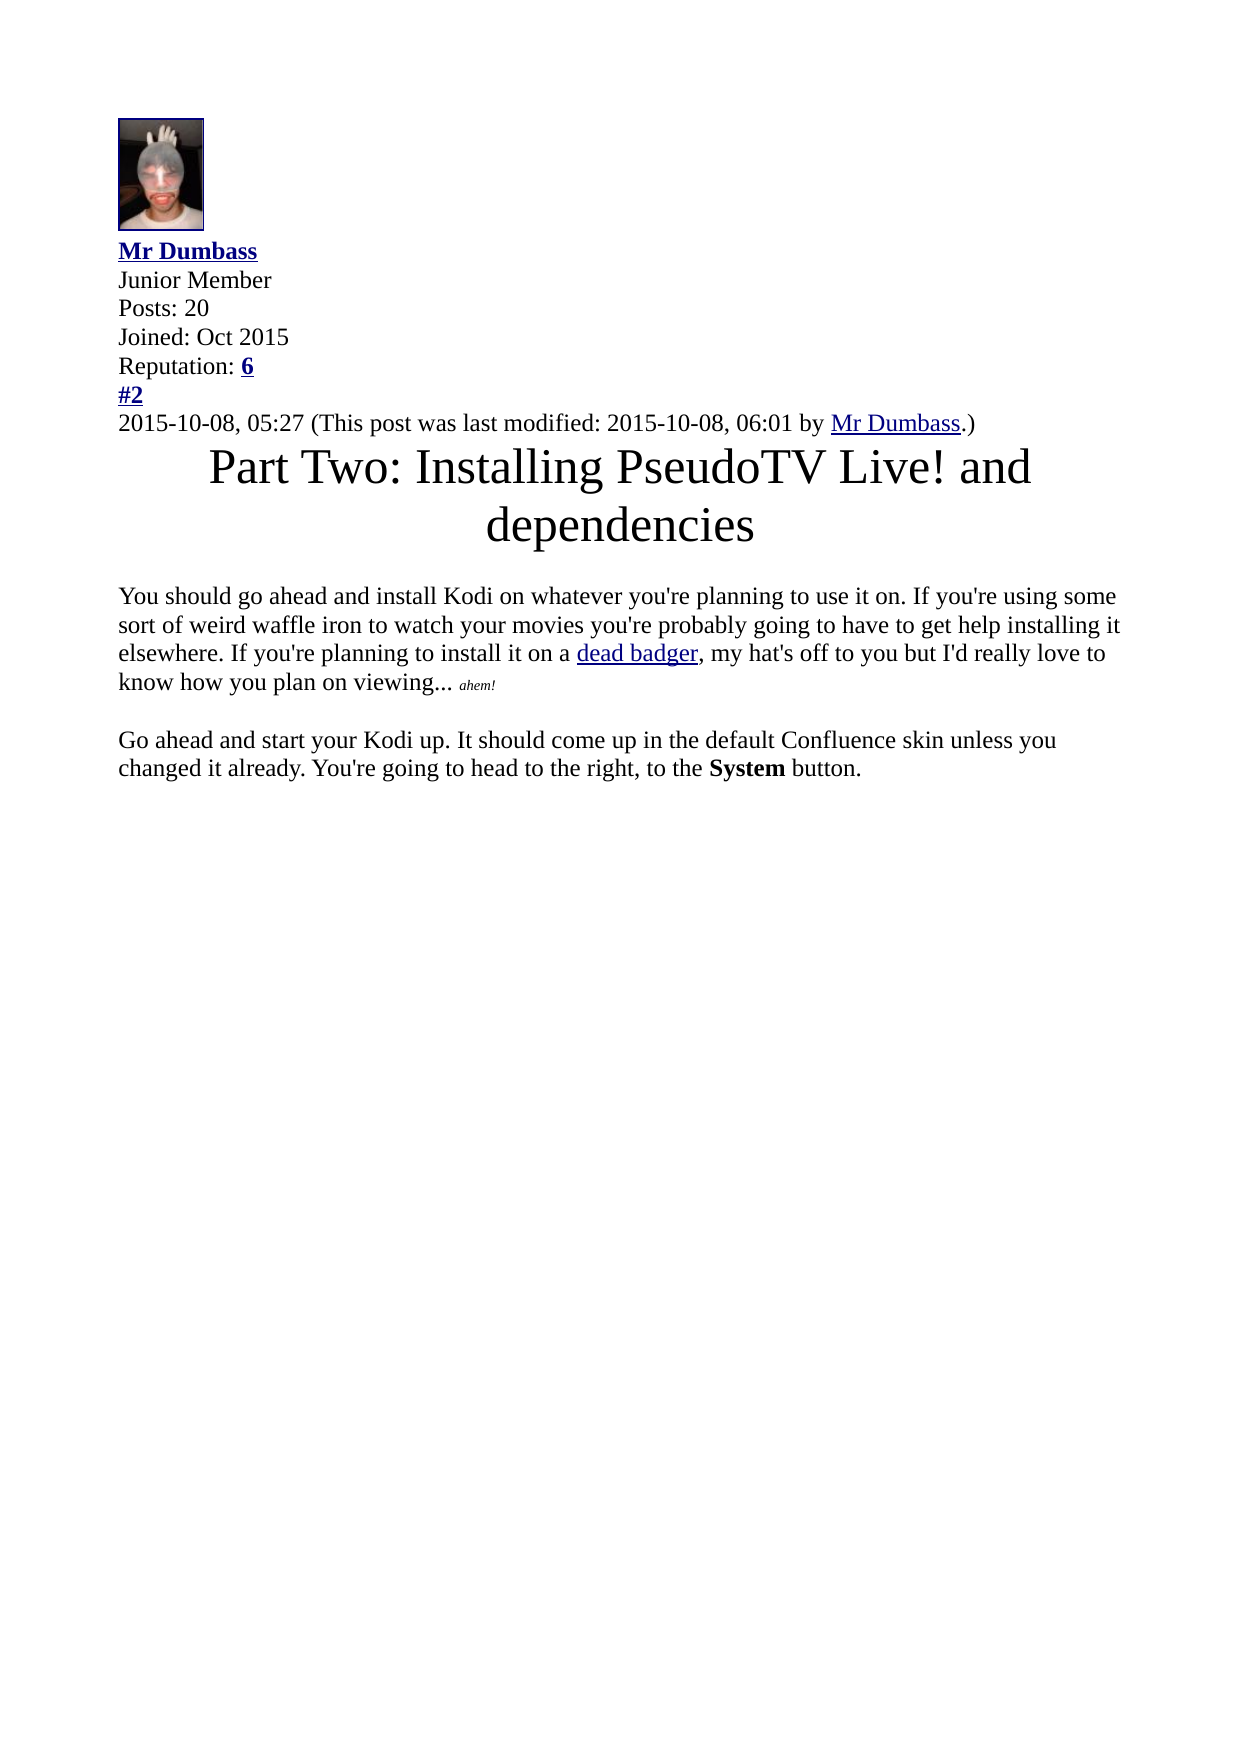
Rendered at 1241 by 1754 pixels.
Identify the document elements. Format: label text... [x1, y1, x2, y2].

text #2 [118, 380, 1122, 408]
text Part Two: Installing PseudoTV Live! and dependencies [118, 437, 1122, 552]
picture [120, 120, 203, 229]
text Mr Dumbass Junior Member [118, 236, 1122, 293]
text Posts: 20 Joined: Oct 2015 Reputation: 6 [118, 293, 1122, 380]
text 2015-10-08, 05:27 (This post was last modified: 2015-10-08, 06:01 by Mr Dumbass.) [118, 408, 1122, 437]
text You should go ahead and install Kodi on whatever you're planning to use it on. If you're using some sort of weird waffle iron to watch your movies you're probably going to have to get help installing it elsewhere. If you're planning to install it on a dead badger, my hat's off to you but I'd really love to know how you plan on viewing... ahem! Go ahead and start your Kodi up. It should come up in the default Confluence skin unless you changed it already. You're going to head to the right, to the System button. [118, 552, 1122, 782]
